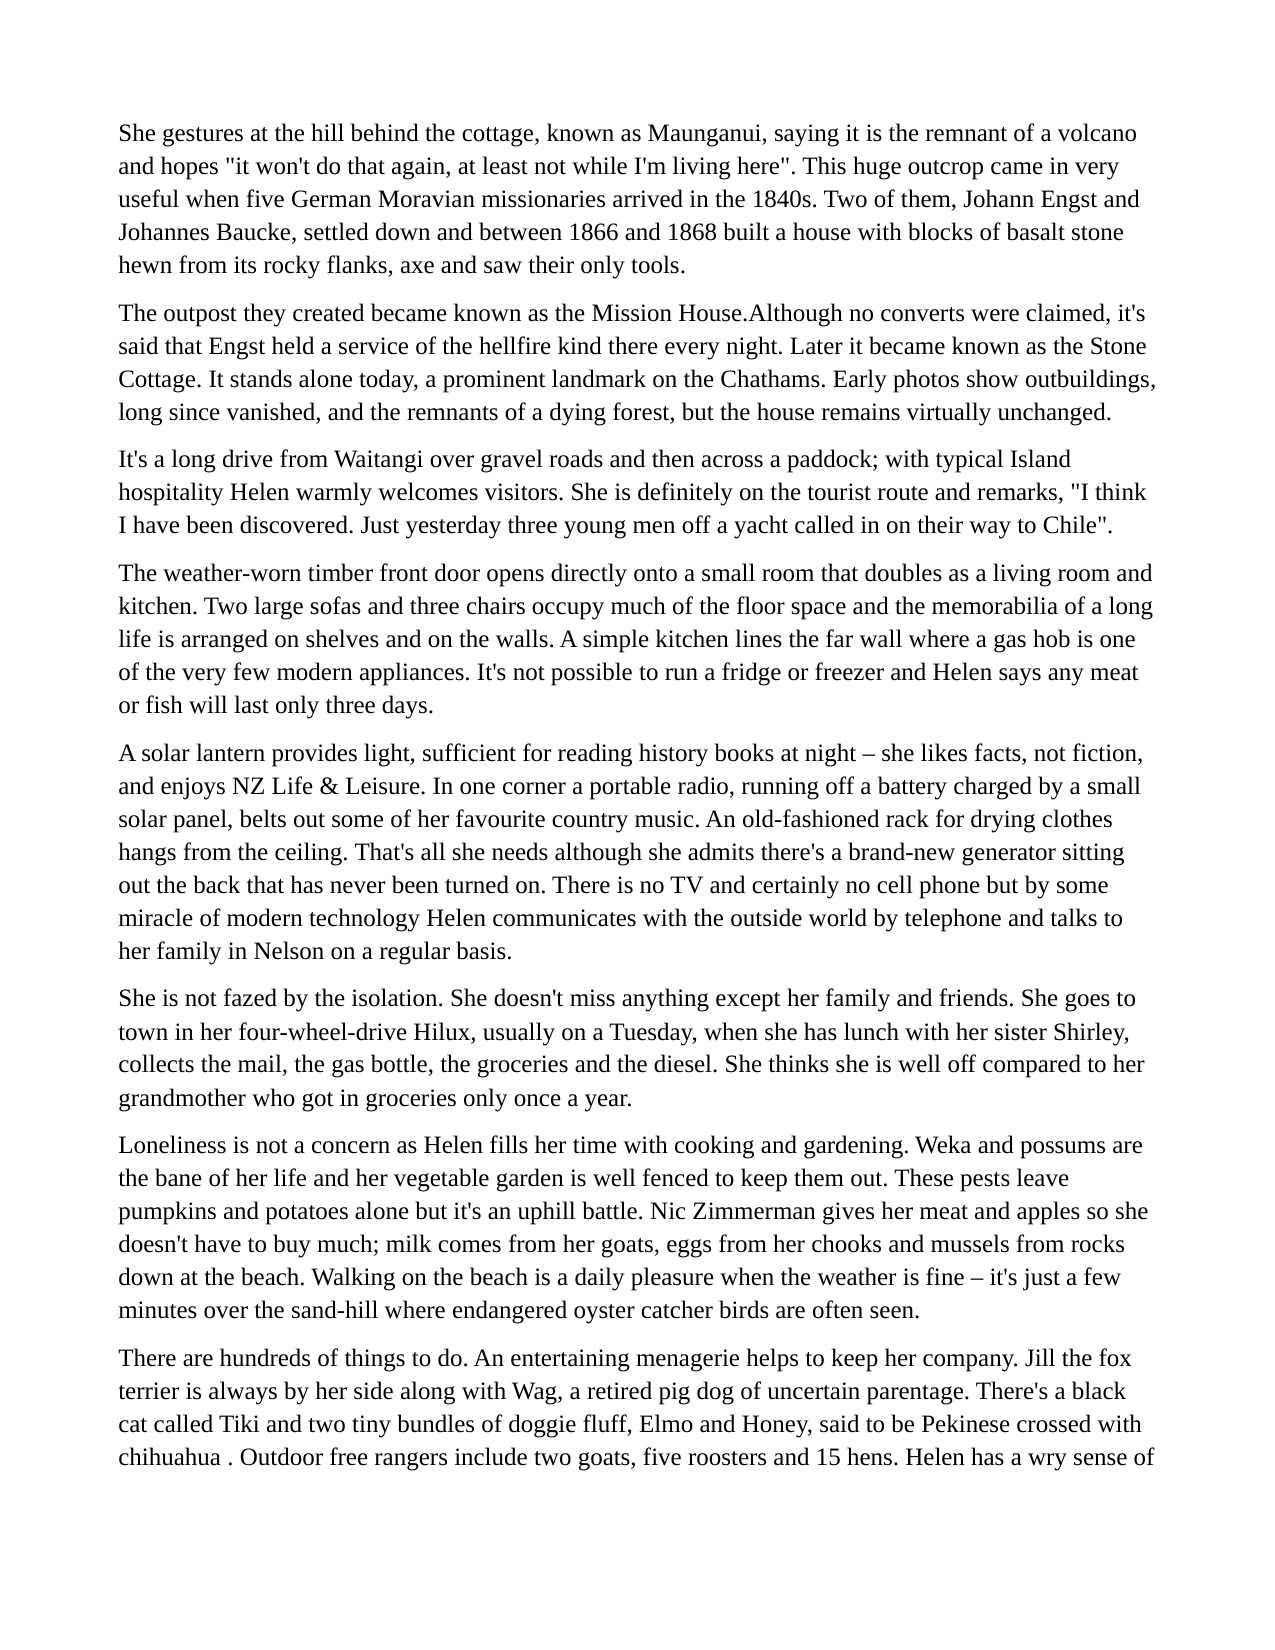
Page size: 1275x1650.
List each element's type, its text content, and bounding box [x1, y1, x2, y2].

text A solar lantern provides light, sufficient for reading history books at night – she likes facts, not fiction, and enjoys NZ Life & Leisure. In one corner a portable radio, running off a battery charged by a small solar panel, belts out some of her favourite country music. An old-fashioned rack for drying clothes hangs from the ceiling. That's all she needs although she admits there's a brand-new generator sitting out the back that has never been turned on. There is no TV and certainly no cell phone but by some miracle of modern technology Helen communicates with the outside world by telephone and talks to her family in Nelson on a regular basis. [118, 738, 1157, 965]
text She is not fazed by the isolation. She doesn't miss anything except her family and friends. She goes to town in her four-wheel-drive Hilux, usually on a Tuesday, when she has lunch with her sister Shirley, collects the mail, the gas bottle, the groceries and the diesel. She thinks she is well off compared to her grandmother who got in groceries only once a year. [118, 983, 1157, 1111]
text The weather-worn timber front door opens directly onto a small room that doubles as a living room and kitchen. Two large sofas and three chairs occupy much of the floor space and the memorabilia of a long life is arranged on shelves and on the walls. A simple kitchen lines the far wall where a gas hob is one of the very few modern appliances. It's not possible to run a fridge or freezer and Helen says any meat or fish will last only three days. [118, 558, 1157, 719]
text It's a long drive from Waitangi over gravel roads and then across a paddock; with typical Island hospitality Helen warmly welcomes visitors. She is definitely on the tourist route and remarks, "I think I have been discovered. Just yesterday three young men off a yacht called in on their way to Chile". [118, 444, 1157, 539]
text She gestures at the hill behind the cottage, known as Maunganui, saying it is the remnant of a volcano and hopes "it won't do that again, at least not while I'm living here". This huge outcrop came in very useful when five German Moravian missionaries arrived in the 1840s. Two of them, Johann Engst and Johannes Baucke, settled down and between 1866 and 1868 built a house with blocks of basalt stone hewn from its rocky flanks, axe and saw their only tools. [118, 118, 1157, 279]
text The outpost they created became known as the Mission House.Although no converts were claimed, it's said that Engst held a service of the hellfire kind there every night. Later it became known as the Stone Cottage. It stands alone today, a prominent landmark on the Chathams. Early photos show outbuildings, long since vanished, and the remnants of a dying forest, but the house remains virtually unchanged. [118, 298, 1157, 426]
text There are hundreds of things to do. An entertaining menagerie helps to keep her company. Jill the fox terrier is always by her side along with Wag, a retired pig dog of uncertain parentage. There's a black cat called Tiki and two tiny bundles of doggie fluff, Elmo and Honey, said to be Pekinese crossed with chihuahua . Outdoor free rangers include two goats, five roosters and 15 hens. Helen has a wry sense of [118, 1343, 1157, 1471]
text Loneliness is not a concern as Helen fills her time with cooking and gardening. Weka and possums are the bane of her life and her vegetable garden is well fenced to keep them out. These pests leave pumpkins and potatoes alone but it's an uphill battle. Nic Zimmerman gives her meat and apples so she doesn't have to buy much; milk comes from her goats, eggs from her chooks and mussels from rocks down at the beach. Walking on the beach is a daily pleasure when the weather is fine – it's just a few minutes over the sand-hill where endangered oyster catcher birds are often seen. [118, 1130, 1157, 1324]
